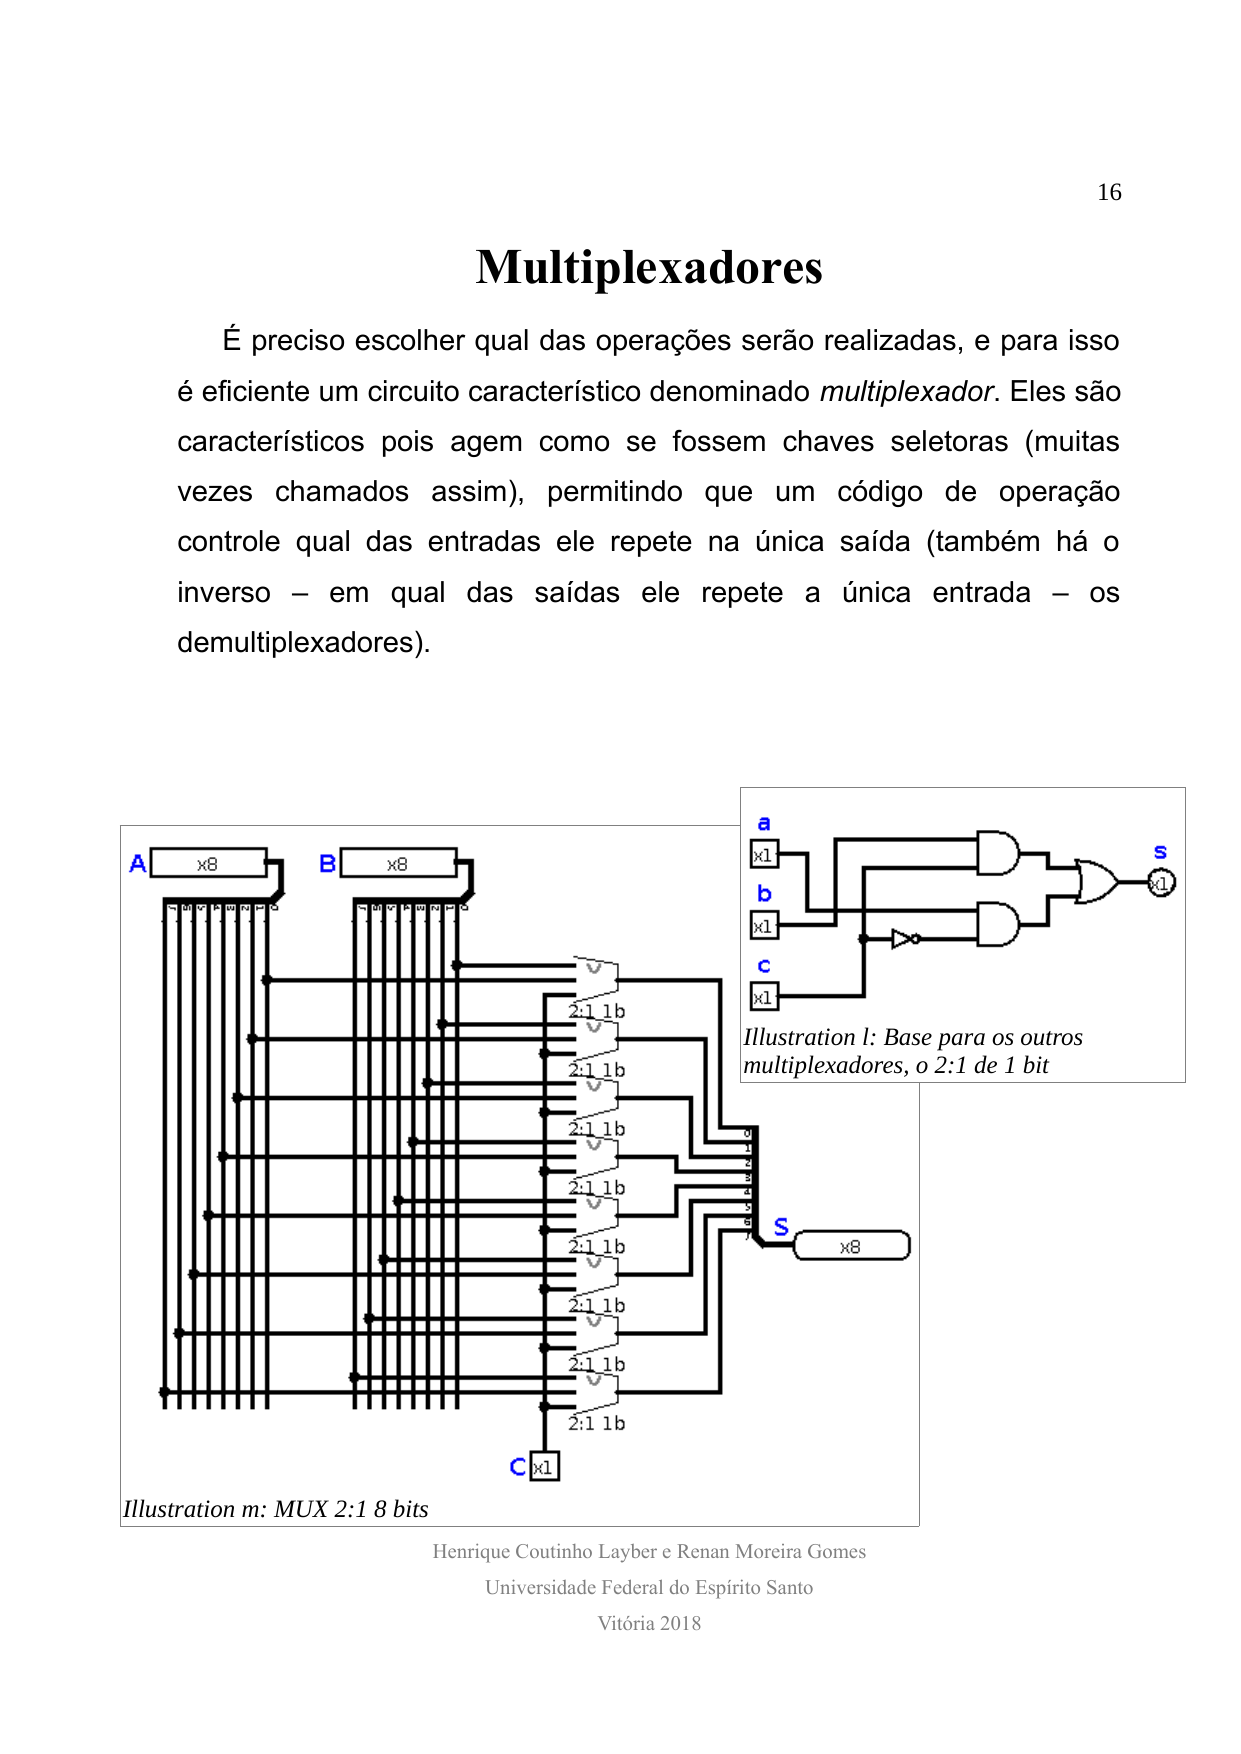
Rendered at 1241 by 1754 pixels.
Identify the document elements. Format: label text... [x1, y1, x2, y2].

text É preciso escolher qual das operações serão realizadas, e para isso é eficiente um circuito característico denominado multiplexador. Eles são característicos pois agem como se fossem chaves seletoras (muitas vezes chamados assim), permitindo que um código de operação controle qual das entradas ele repete na única saída (também há o inverso – em qual das saídas ele repete a única entrada – os demultiplexadores). [741, 788, 1185, 1082]
text É preciso escolher qual das operações serão realizadas, e para isso é eficiente um circuito característico denominado multiplexador. Eles são característicos pois agem como se fossem chaves seletoras (muitas vezes chamados assim), permitindo que um código de operação controle qual das entradas ele repete na única saída (também há o inverso – em qual das saídas ele repete a única entrada – os demultiplexadores). [177, 323, 1122, 659]
picture [743, 802, 1182, 1017]
text Multiplexadores [177, 237, 1122, 294]
text Illustration m: MUX 2:1 8 bits [123, 1489, 916, 1523]
text É preciso escolher qual das operações serão realizadas, e para isso é eficiente um circuito característico denominado multiplexador. Eles são característicos pois agem como se fossem chaves seletoras (muitas vezes chamados assim), permitindo que um código de operação controle qual das entradas ele repete na única saída (também há o inverso – em qual das saídas ele repete a única entrada – os demultiplexadores). [121, 826, 919, 1526]
picture [122, 840, 917, 1489]
text Illustration l: Base para os outros multiplexadores, o 2:1 de 1 bit [743, 1017, 1182, 1079]
